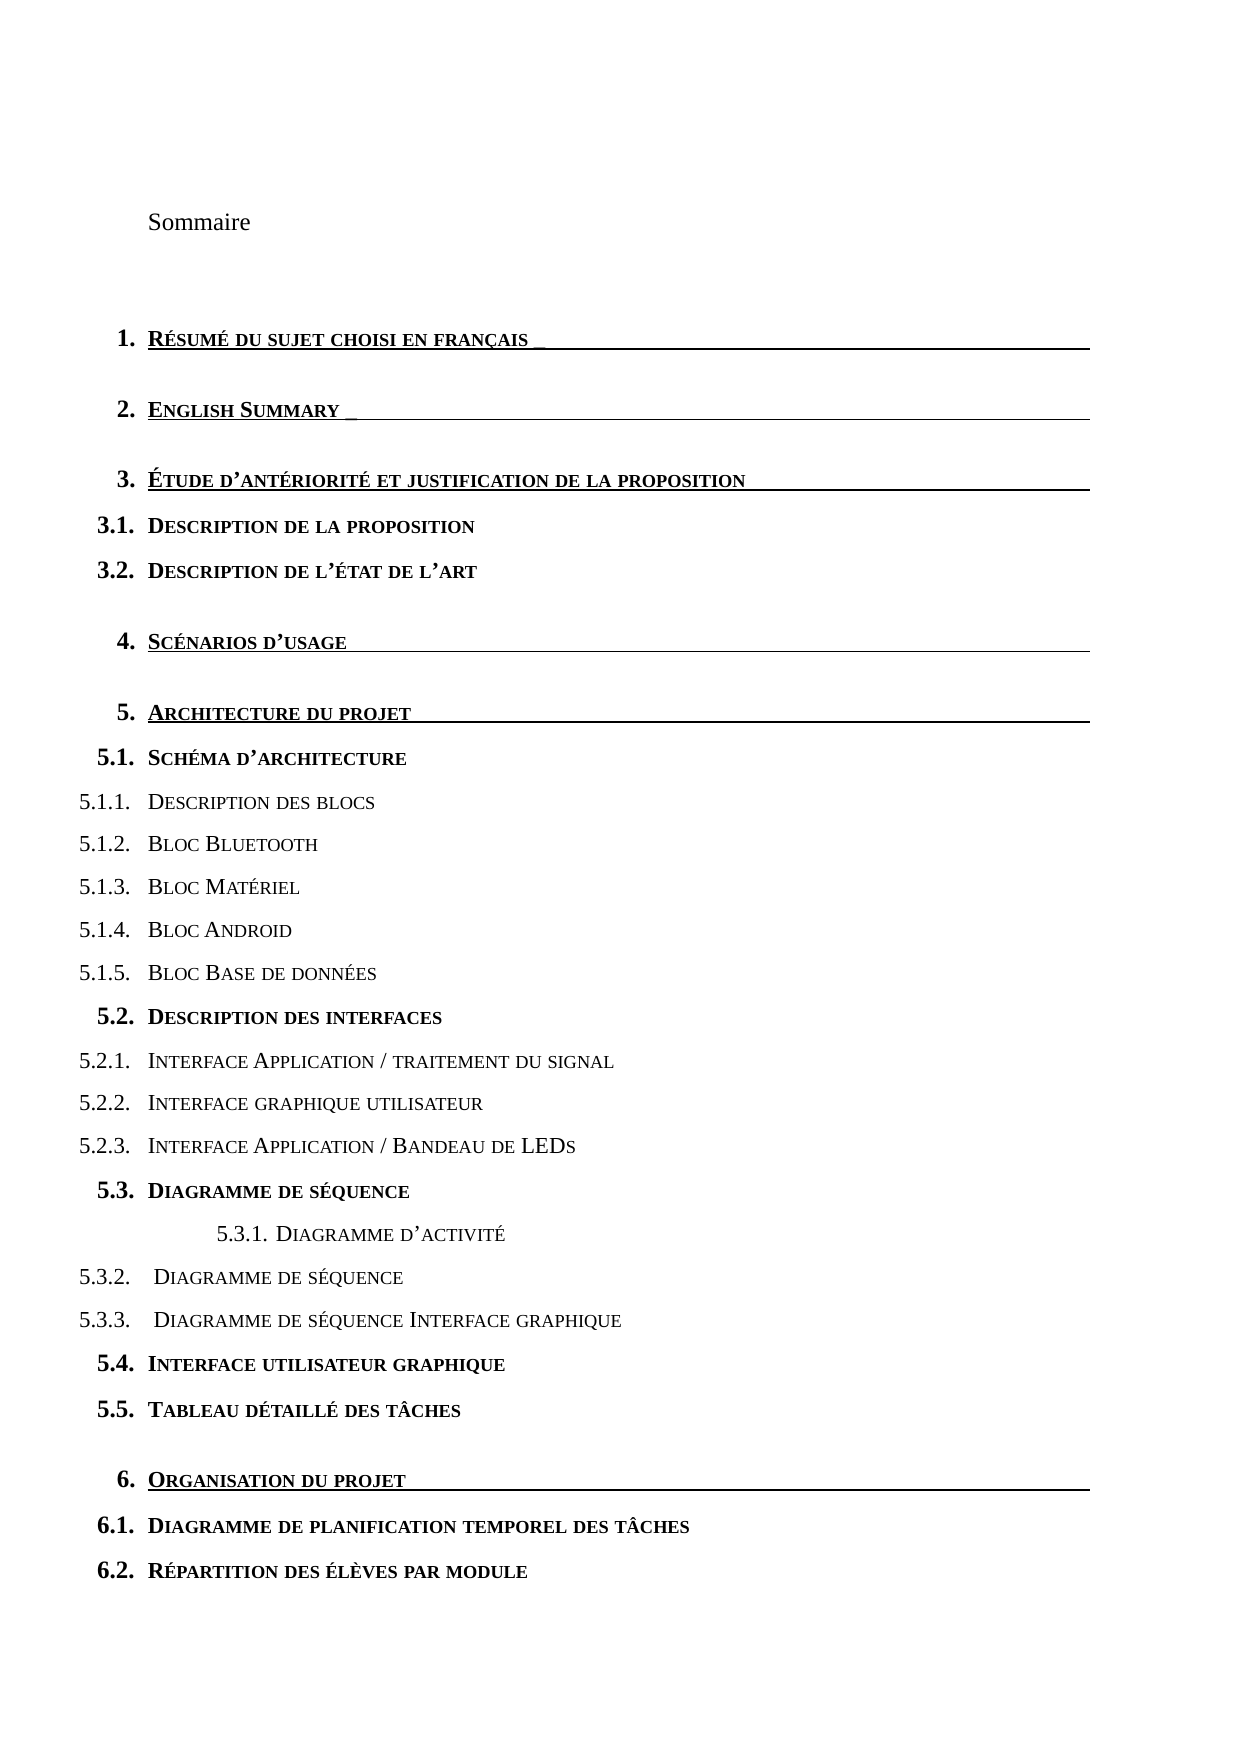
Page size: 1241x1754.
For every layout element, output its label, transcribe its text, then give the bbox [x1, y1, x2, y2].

list Architecture du projet [117, 697, 1093, 725]
list Résumé du sujet choisi en français _ [117, 323, 1093, 352]
list Description des interfaces [97, 1001, 1093, 1030]
list Diagramme de séquence Interface graphique [79, 1306, 1093, 1332]
list Bloc Matériel [79, 873, 1093, 899]
list Étude d’antériorité et justification de la proposition [117, 464, 1093, 493]
list Diagramme de planification temporel des tâches [97, 1510, 1093, 1539]
list Diagramme de séquence [97, 1175, 1093, 1204]
list Bloc Bluetooth [79, 830, 1093, 857]
list Organisation du projet [117, 1464, 1093, 1493]
list Bloc Android [79, 916, 1093, 942]
list Schéma d’architecture [97, 742, 1093, 771]
list Répartition des élèves par module [97, 1556, 1093, 1584]
list Interface Application / Bandeau de LEDs [79, 1132, 1093, 1158]
list Interface utilisateur graphique [97, 1348, 1093, 1377]
list English Summary _ [117, 394, 1093, 423]
list Diagramme de séquence [79, 1263, 1093, 1289]
list Description des blocs [79, 788, 1093, 814]
list Interface graphique utilisateur [79, 1089, 1093, 1116]
list Bloc Base de données [79, 958, 1093, 985]
list Description de l’état de l’art [97, 556, 1093, 584]
list Description de la proposition [97, 510, 1093, 539]
list Scénarios d’usage [117, 626, 1093, 655]
text Sommaire [148, 207, 1093, 236]
list Diagramme d’activité [216, 1220, 1093, 1247]
list Interface Application / traitement du signal [79, 1047, 1093, 1073]
list Tableau détaillé des tâches [97, 1394, 1093, 1423]
